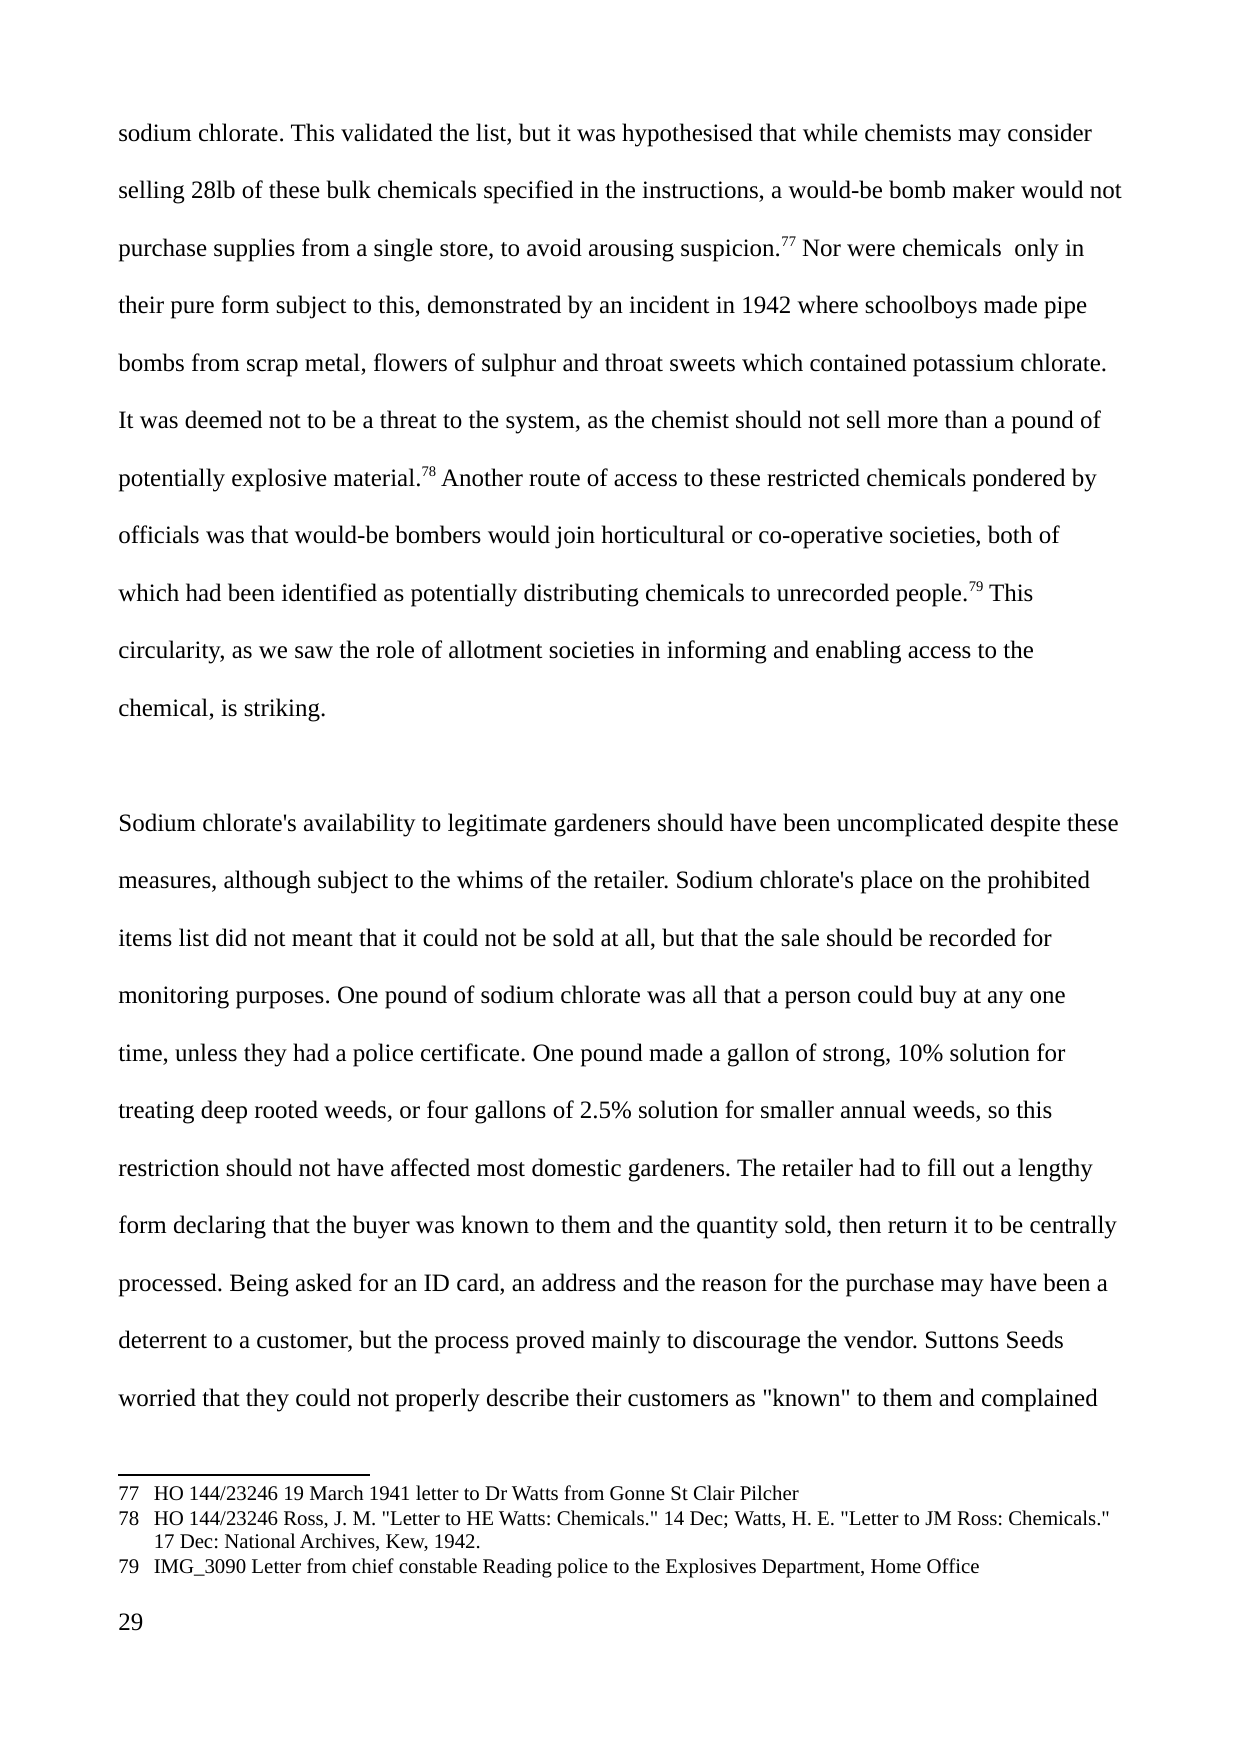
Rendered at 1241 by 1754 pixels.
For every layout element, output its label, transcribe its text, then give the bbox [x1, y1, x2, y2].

text Sodium chlorate's availability to legitimate gardeners should have been uncomplicated despite these measures, although subject to the whims of the retailer. Sodium chlorate's place on the prohibited items list did not meant that it could not be sold at all, but that the sale should be recorded for monitoring purposes. One pound of sodium chlorate was all that a person could buy at any one time, unless they had a police certificate. One pound made a gallon of strong, 10% solution for treating deep rooted weeds, or four gallons of 2.5% solution for smaller annual weeds, so this restriction should not have affected most domestic gardeners. The retailer had to fill out a lengthy form declaring that the buyer was known to them and the quantity sold, then return it to be centrally processed. Being asked for an ID card, an address and the reason for the purchase may have been a deterrent to a customer, but the process proved mainly to discourage the vendor. Suttons Seeds worried that they could not properly describe their customers as "known" to them and complained [118, 808, 1122, 1412]
text sodium chlorate. This validated the list, but it was hypothesised that while chemists may consider selling 28lb of these bulk chemicals specified in the instructions, a would-be bomb maker would not purchase supplies from a single store, to avoid arousing suspicion. Nor were chemicals only in their pure form subject to this, demonstrated by an incident in 1942 where schoolboys made pipe bombs from scrap metal, flowers of sulphur and throat sweets which contained potassium chlorate. It was deemed not to be a threat to the system, as the chemist should not sell more than a pound of potentially explosive material. Another route of access to these restricted chemicals pondered by officials was that would-be bombers would join horticultural or co-operative societies, both of which had been identified as potentially distributing chemicals to unrecorded people. This circularity, as we saw the role of allotment societies in informing and enabling access to the chemical, is striking. [118, 118, 1122, 722]
text HO 144/23246 Ross, J. M. "Letter to HE Watts: Chemicals." 14 Dec; Watts, H. E. "Letter to JM Ross: Chemicals." 17 Dec: National Archives, Kew, 1942. [118, 1505, 1122, 1553]
text IMG_3090 Letter from chief constable Reading police to the Explosives Department, Home Office [118, 1553, 1122, 1578]
text HO 144/23246 19 March 1941 letter to Dr Watts from Gonne St Clair Pilcher [118, 1481, 1122, 1505]
